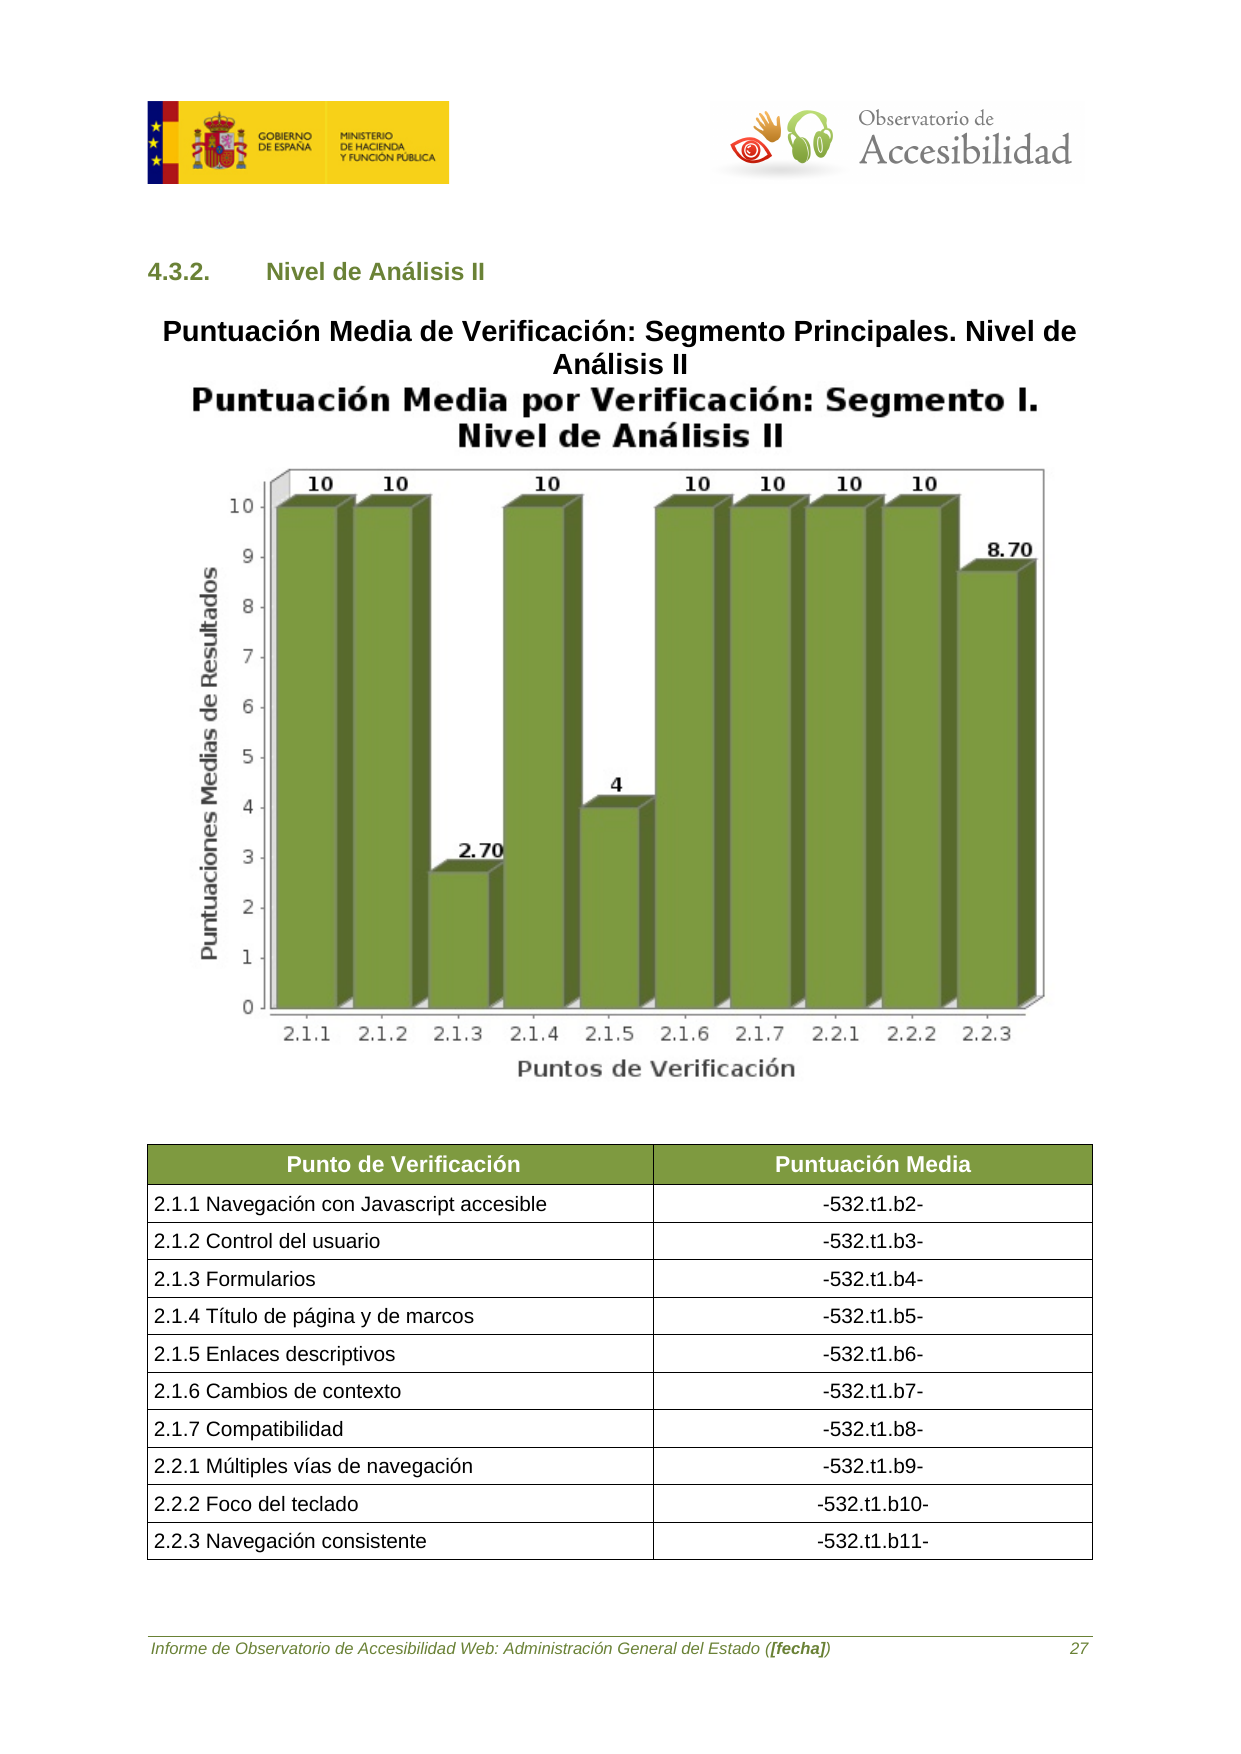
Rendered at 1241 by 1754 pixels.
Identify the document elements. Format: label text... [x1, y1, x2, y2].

picture [178, 380, 1062, 1091]
text Puntuación Media de Verificación: Segmento Principales. Nivel de Análisis II [148, 314, 1092, 381]
table_cell 2.2.3 Navegación consistente [148, 1523, 653, 1559]
table_header Punto de Verificación [148, 1145, 653, 1184]
table_cell -532.t1.b7- [654, 1373, 1092, 1409]
table_cell 2.1.7 Compatibilidad [148, 1410, 653, 1447]
table_cell 2.2.1 Múltiples vías de navegación [148, 1448, 653, 1484]
table_cell 2.1.6 Cambios de contexto [148, 1373, 653, 1409]
picture [710, 101, 1086, 184]
table_cell 2.1.1 Navegación con Javascript accesible [148, 1185, 653, 1222]
table_cell 2.1.2 Control del usuario [148, 1223, 653, 1259]
table_cell -532.t1.b5- [654, 1298, 1092, 1334]
table_cell -532.t1.b6- [654, 1335, 1092, 1372]
table_cell -532.t1.b11- [654, 1523, 1092, 1559]
table_cell -532.t1.b3- [654, 1223, 1092, 1259]
subtitle Nivel de Análisis II [148, 257, 1092, 286]
table_header Puntuación Media [654, 1145, 1092, 1184]
table_cell 2.1.4 Título de página y de marcos [148, 1298, 653, 1334]
table_cell -532.t1.b10- [654, 1485, 1092, 1522]
table_cell -532.t1.b8- [654, 1410, 1092, 1447]
table_cell -532.t1.b4- [654, 1260, 1092, 1297]
table_cell 2.1.3 Formularios [148, 1260, 653, 1297]
table_cell 2.2.2 Foco del teclado [148, 1485, 653, 1522]
table_cell -532.t1.b9- [654, 1448, 1092, 1484]
picture [147, 101, 450, 184]
table_cell -532.t1.b2- [654, 1185, 1092, 1222]
table_cell 2.1.5 Enlaces descriptivos [148, 1335, 653, 1372]
